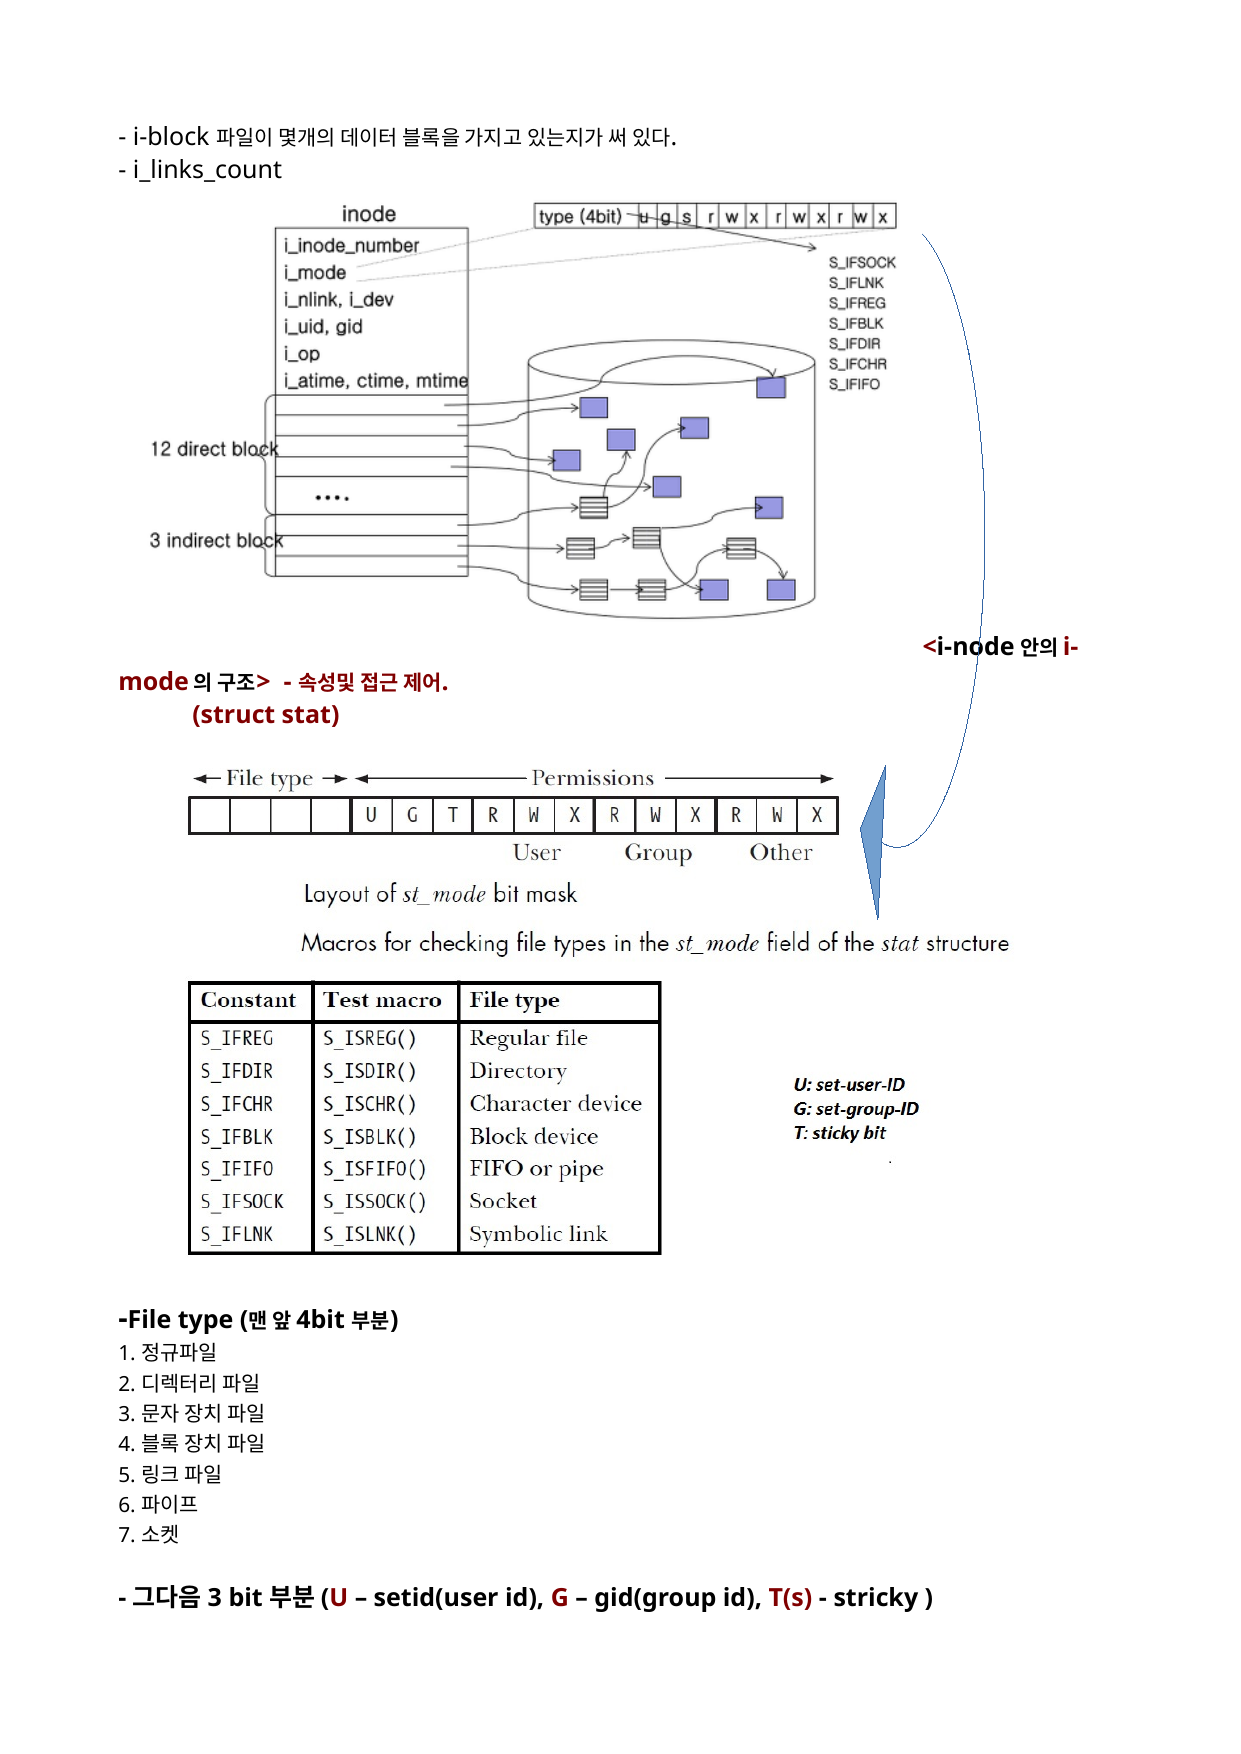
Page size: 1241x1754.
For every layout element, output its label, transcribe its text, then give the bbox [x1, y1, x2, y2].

text - i-block 파일이 몇개의 데이터 블록을 가지고 있는지가 써 있다. [118, 118, 1122, 152]
text <i-node안의 i-mode의 구조> - 속성및 접근 제어. [973, 629, 1122, 697]
text 2. 디렉터리 파일 [118, 1367, 1122, 1397]
text <i-node안의 i-mode의 구조> - 속성및 접근 제어. [118, 629, 980, 697]
text 5. 링크 파일 [118, 1458, 1122, 1488]
text 3. 문자 장치 파일 [118, 1397, 1122, 1428]
text - 그다음 3 bit 부분 (U – setid(user id), G – gid(group id), T(s) - stricky ) [118, 1577, 1122, 1613]
picture [136, 195, 923, 648]
text 6. 파이프 [118, 1488, 1122, 1518]
text - i_links_count [118, 152, 1122, 186]
text [966, 697, 1122, 731]
picture [172, 757, 1016, 1258]
text 4. 블록 장치 파일 [118, 1428, 1122, 1458]
text -File type (맨 앞 4bit 부분) [118, 1297, 1122, 1337]
text 1. 정규파일 [118, 1337, 1122, 1367]
text 7. 소켓 [118, 1518, 1122, 1549]
text (struct stat) [118, 697, 971, 731]
